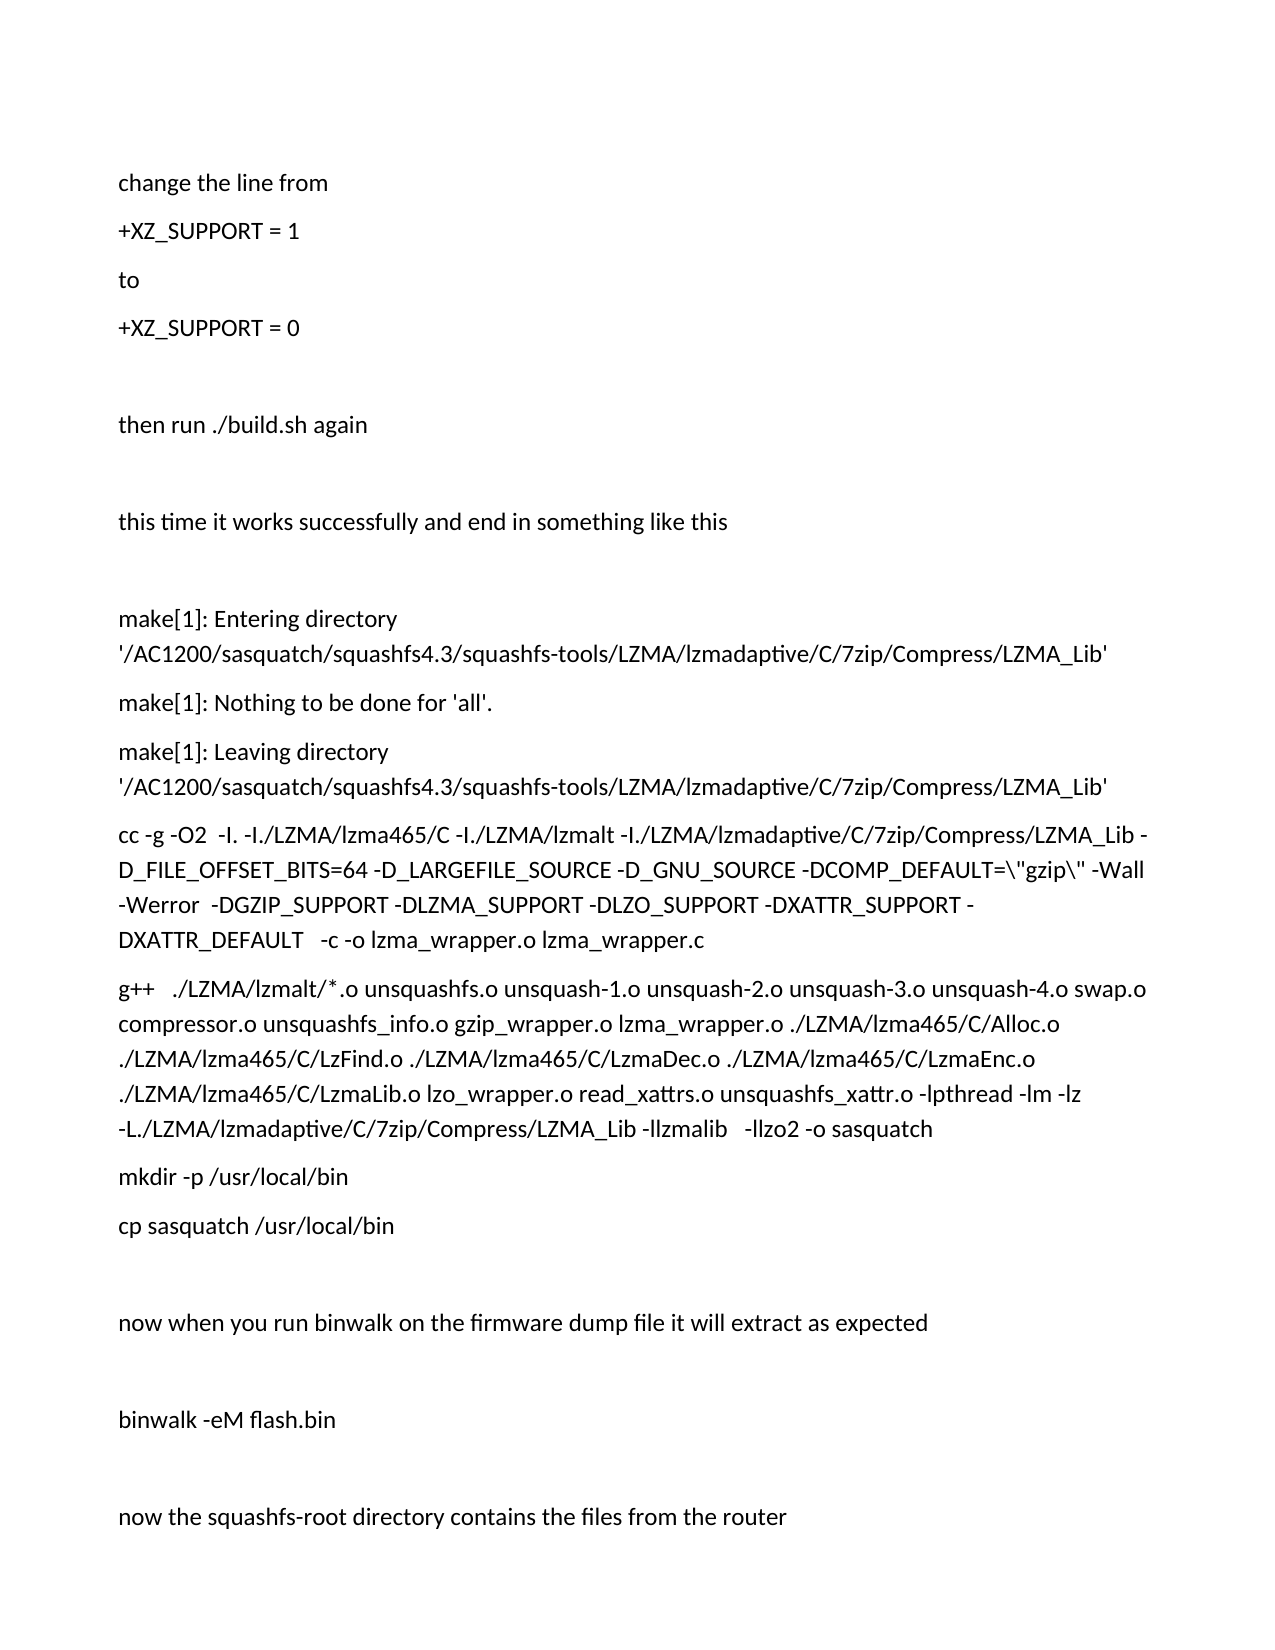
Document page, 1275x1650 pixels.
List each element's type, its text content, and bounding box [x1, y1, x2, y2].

text cc -g -O2 -I. -I./LZMA/lzma465/C -I./LZMA/lzmalt -I./LZMA/lzmadaptive/C/7zip/Compress/LZMA_Lib -D_FILE_OFFSET_BITS=64 -D_LARGEFILE_SOURCE -D_GNU_SOURCE -DCOMP_DEFAULT=\"gzip\" -Wall -Werror -DGZIP_SUPPORT -DLZMA_SUPPORT -DLZO_SUPPORT -DXATTR_SUPPORT -DXATTR_DEFAULT -c -o lzma_wrapper.o lzma_wrapper.c [118, 819, 1157, 955]
text to [118, 264, 1157, 294]
text make[1]: Leaving directory '/AC1200/sasquatch/squashfs4.3/squashfs-tools/LZMA/lzmadaptive/C/7zip/Compress/LZMA_Lib' [118, 736, 1157, 801]
text this time it works successfully and end in something like this [118, 506, 1157, 537]
text change the line from [118, 167, 1157, 197]
text then run ./build.sh again [118, 409, 1157, 440]
text mkdir -p /usr/local/bin [118, 1161, 1157, 1192]
text g++ ./LZMA/lzmalt/*.o unsquashfs.o unsquash-1.o unsquash-2.o unsquash-3.o unsquash-4.o swap.o compressor.o unsquashfs_info.o gzip_wrapper.o lzma_wrapper.o ./LZMA/lzma465/C/Alloc.o ./LZMA/lzma465/C/LzFind.o ./LZMA/lzma465/C/LzmaDec.o ./LZMA/lzma465/C/LzmaEnc.o ./LZMA/lzma465/C/LzmaLib.o lzo_wrapper.o read_xattrs.o unsquashfs_xattr.o -lpthread -lm -lz -L./LZMA/lzmadaptive/C/7zip/Compress/LZMA_Lib -llzmalib -llzo2 -o sasquatch [118, 973, 1157, 1143]
text +XZ_SUPPORT = 0 [118, 312, 1157, 343]
text binwalk -eM flash.bin [118, 1404, 1157, 1434]
text cp sasquatch /usr/local/bin [118, 1210, 1157, 1240]
text now the squashfs-root directory contains the files from the router [118, 1501, 1157, 1532]
text make[1]: Entering directory '/AC1200/sasquatch/squashfs4.3/squashfs-tools/LZMA/lzmadaptive/C/7zip/Compress/LZMA_Lib' [118, 603, 1157, 669]
text +XZ_SUPPORT = 1 [118, 215, 1157, 246]
text make[1]: Nothing to be done for 'all'. [118, 687, 1157, 718]
text now when you run binwalk on the firmware dump file it will extract as expected [118, 1307, 1157, 1337]
